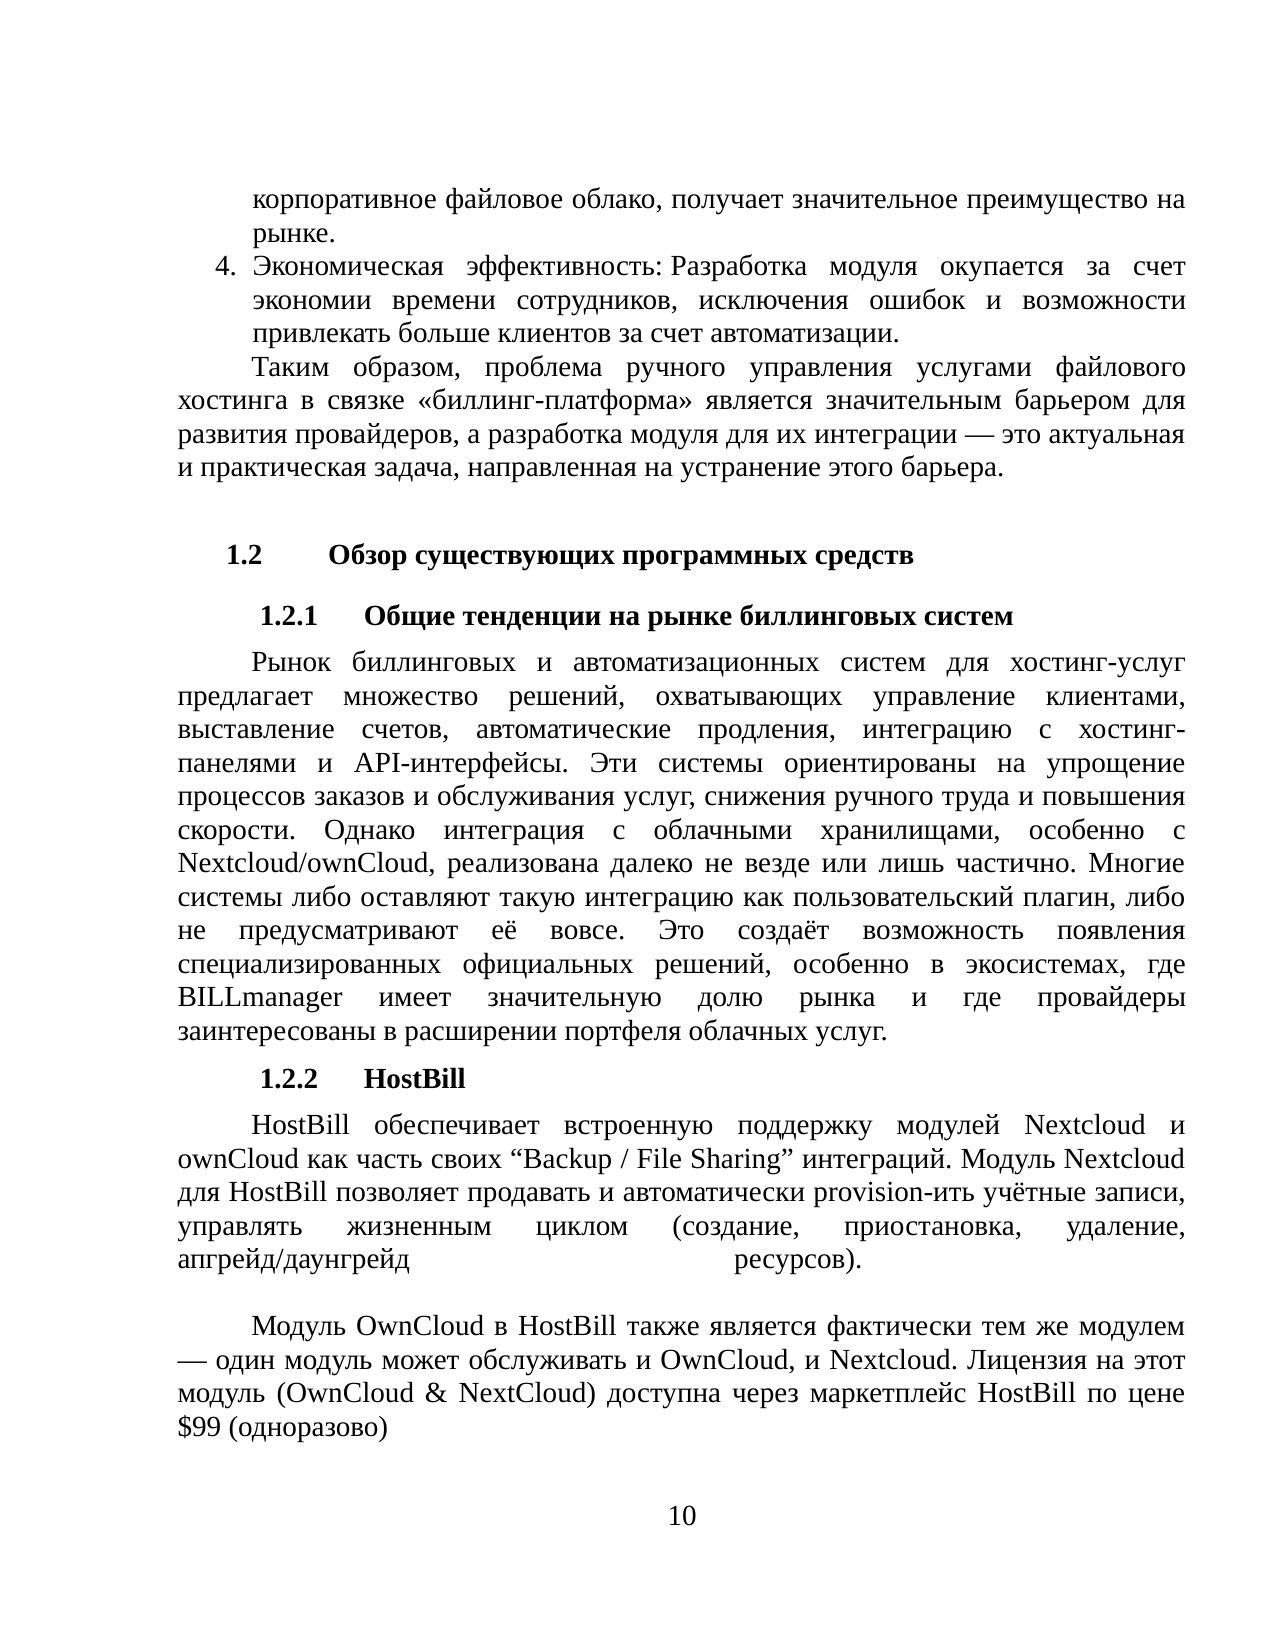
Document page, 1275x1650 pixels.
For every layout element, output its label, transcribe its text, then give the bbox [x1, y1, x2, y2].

text Модуль OwnCloud в HostBill также является фактически тем же модулем — один модуль может обслуживать и OwnCloud, и Nextcloud. Лицензия на этот модуль (OwnCloud & NextCloud) доступна через маркетплейс HostBill по цене $99 (одноразово) [177, 1308, 1186, 1443]
list Экономическая эффективность: Разработка модуля окупается за счет экономии времени сотрудников, исключения ошибок и возможности привлекать больше клиентов за счет автоматизации. [215, 248, 1186, 349]
text Таким образом, проблема ручного управления услугами файлового хостинга в связке «биллинг-платформа» является значительным барьером для развития провайдеров, а разработка модуля для их интеграции — это актуальная и практическая задача, направленная на устранение этого барьера. [177, 349, 1186, 483]
text HostBill обеспечивает встроенную поддержку модулей Nextcloud и ownCloud как часть своих “Backup / File Sharing” интеграций. Модуль Nextcloud для HostBill позволяет продавать и автоматически provision-ить учётные записи, управлять жизненным циклом (создание, приостановка, удаление, апгрейд/даунгрейд ресурсов). [177, 1107, 1186, 1308]
text Рынок биллинговых и автоматизационных систем для хостинг-услуг предлагает множество решений, охватывающих управление клиентами, выставление счетов, автоматические продления, интеграцию с хостинг-панелями и API-интерфейсы. Эти системы ориентированы на упрощение процессов заказов и обслуживания услуг, снижения ручного труда и повышения скорости. Однако интеграция с облачными хранилищами, особенно с Nextcloud/ownCloud, реализована далеко не везде или лишь частично. Многие системы либо оставляют такую интеграцию как пользовательский плагин, либо не предусматривают её вовсе. Это создаёт возможность появления специализированных официальных решений, особенно в экосистемах, где BILLmanager имеет значительную долю рынка и где провайдеры заинтересованы в расширении портфеля облачных услуг. [177, 644, 1186, 1047]
subtitle Общие тенденции на рынке биллинговых систем [252, 598, 1186, 632]
list корпоративное файловое облако, получает значительное преимущество на рынке. [215, 181, 1186, 248]
subtitle Обзор существующих программных средств [218, 537, 1192, 571]
subtitle HostBill [252, 1061, 1186, 1095]
